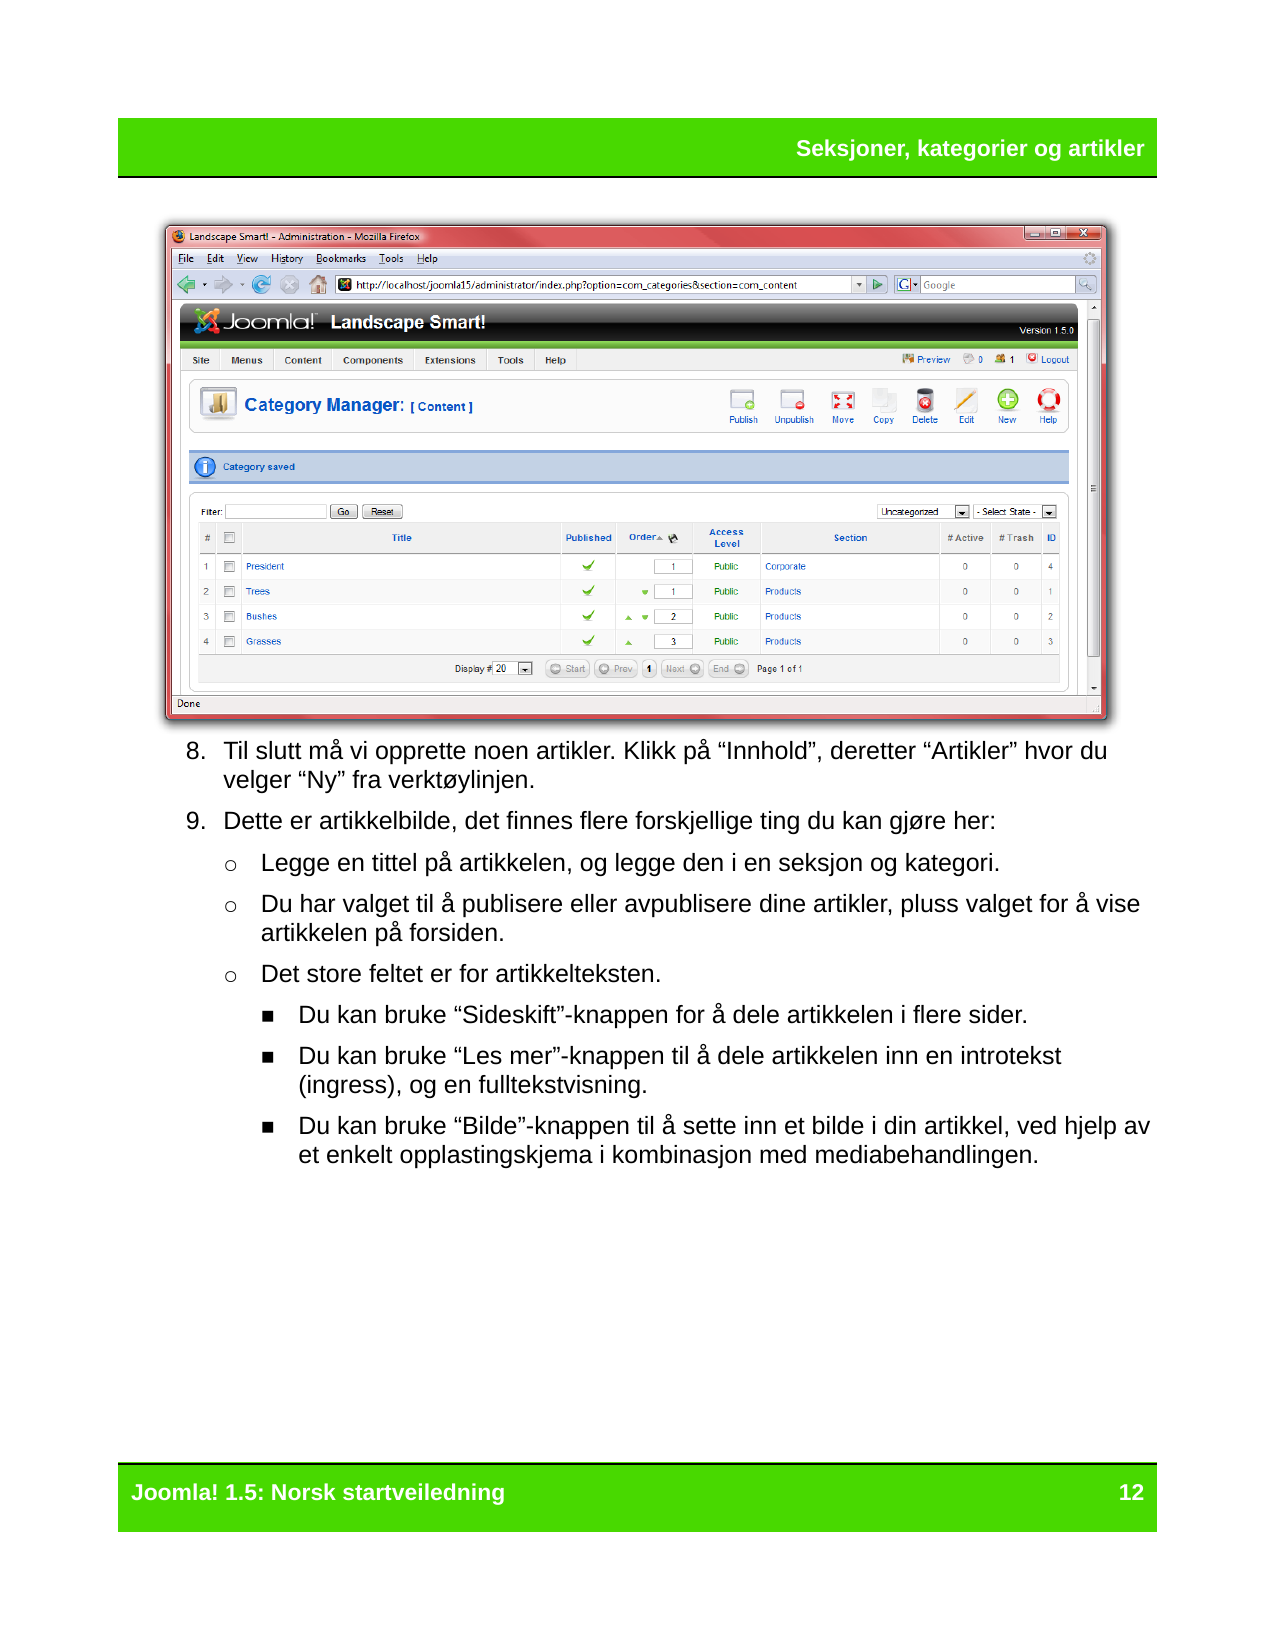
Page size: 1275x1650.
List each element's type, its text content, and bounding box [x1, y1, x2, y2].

list Du kan bruke “Bilde”-knappen til å sette inn et bilde i din artikkel, ved hjelp av et enkelt opplastingskjema i kombinasjon med mediabehandlingen. [261, 1111, 1157, 1169]
list Du kan bruke “Sideskift”-knappen for å dele artikkelen i flere sider. [261, 1000, 1157, 1029]
list Det store feltet er for artikkelteksten. [223, 959, 1157, 987]
list Dette er artikkelbilde, det finnes flere forskjellige ting du kan gjøre her: [186, 806, 1157, 835]
picture [153, 213, 1122, 735]
list Legge en tittel på artikkelen, og legge den i en seksjon og kategori. [223, 847, 1157, 876]
list Du har valget til å publisere eller avpublisere dine artikler, pluss valget for å vise artikkelen på forsiden. [223, 889, 1157, 946]
list Du kan bruke “Les mer”-knappen til å dele artikkelen inn en introtekst (ingress), og en fulltekstvisning. [261, 1041, 1157, 1099]
list Til slutt må vi opprette noen artikler. Klikk på “Innhold”, deretter “Artikler” hvor du velger “Ny” fra verktøylinjen. [186, 208, 1157, 794]
